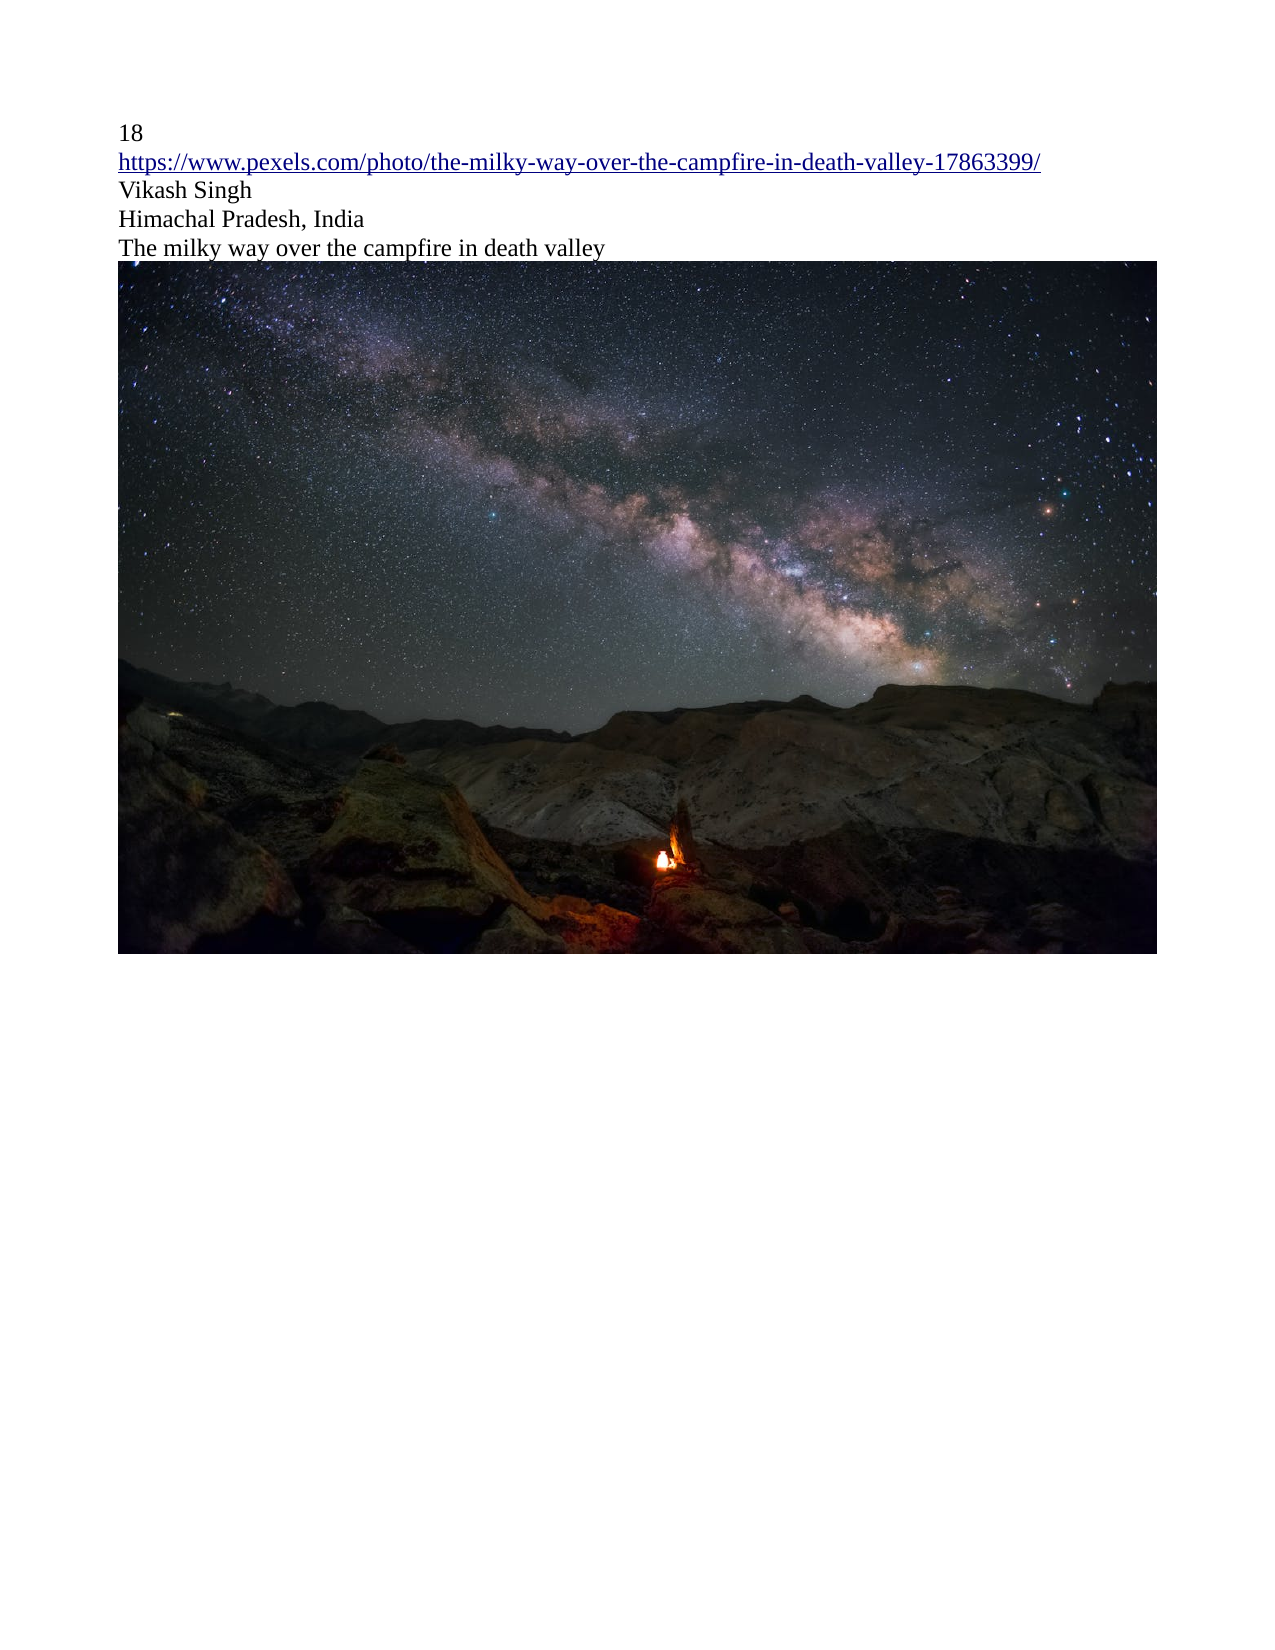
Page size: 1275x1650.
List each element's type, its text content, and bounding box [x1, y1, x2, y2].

text https://www.pexels.com/photo/the-milky-way-over-the-campfire-in-death-valley-17863399/ [118, 147, 1157, 176]
picture [118, 261, 1157, 954]
text 18 [118, 118, 1157, 147]
text Himachal Pradesh, India [118, 204, 1157, 233]
text Vikash Singh [118, 176, 1157, 204]
text The milky way over the campfire in death valley [118, 233, 1157, 261]
